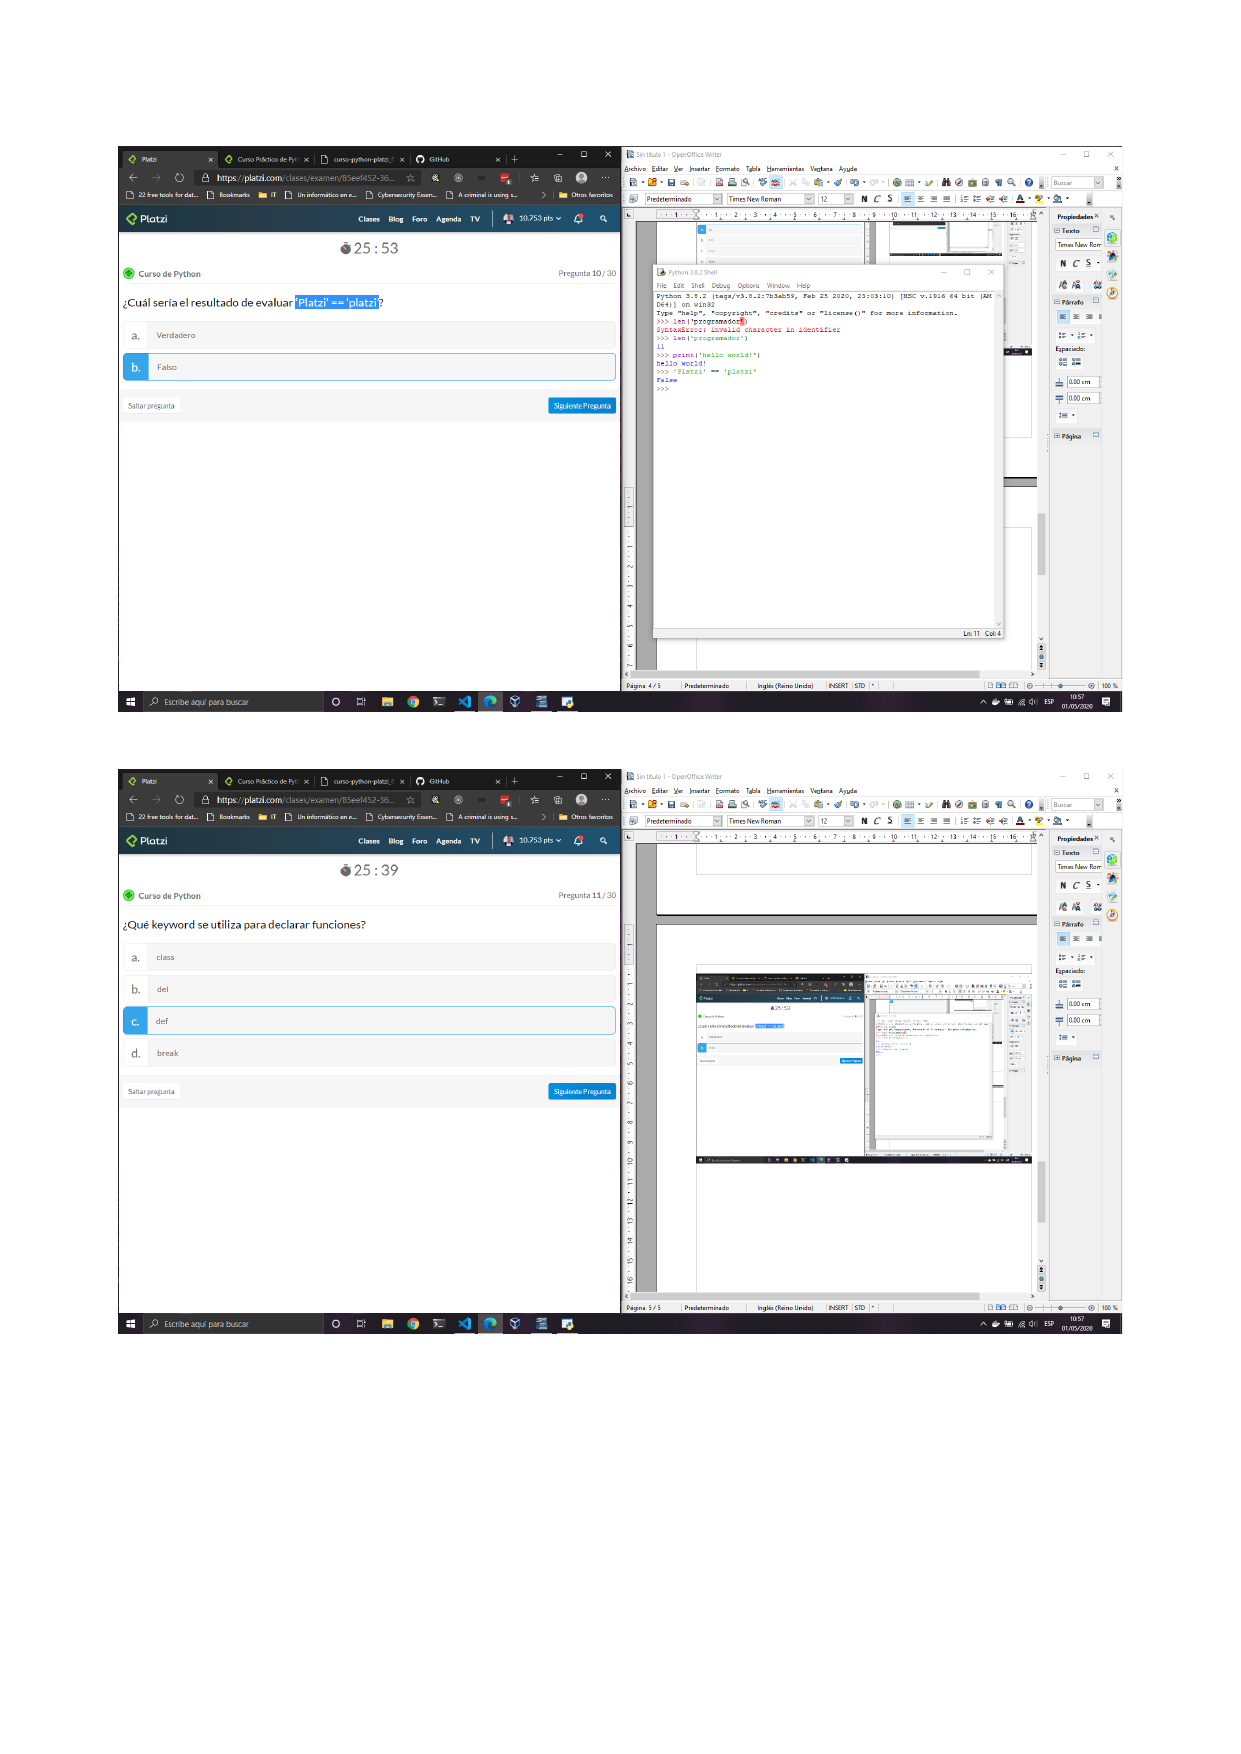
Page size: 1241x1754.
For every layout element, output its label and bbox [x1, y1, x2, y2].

picture [118, 146, 1123, 712]
picture [118, 769, 1123, 1334]
